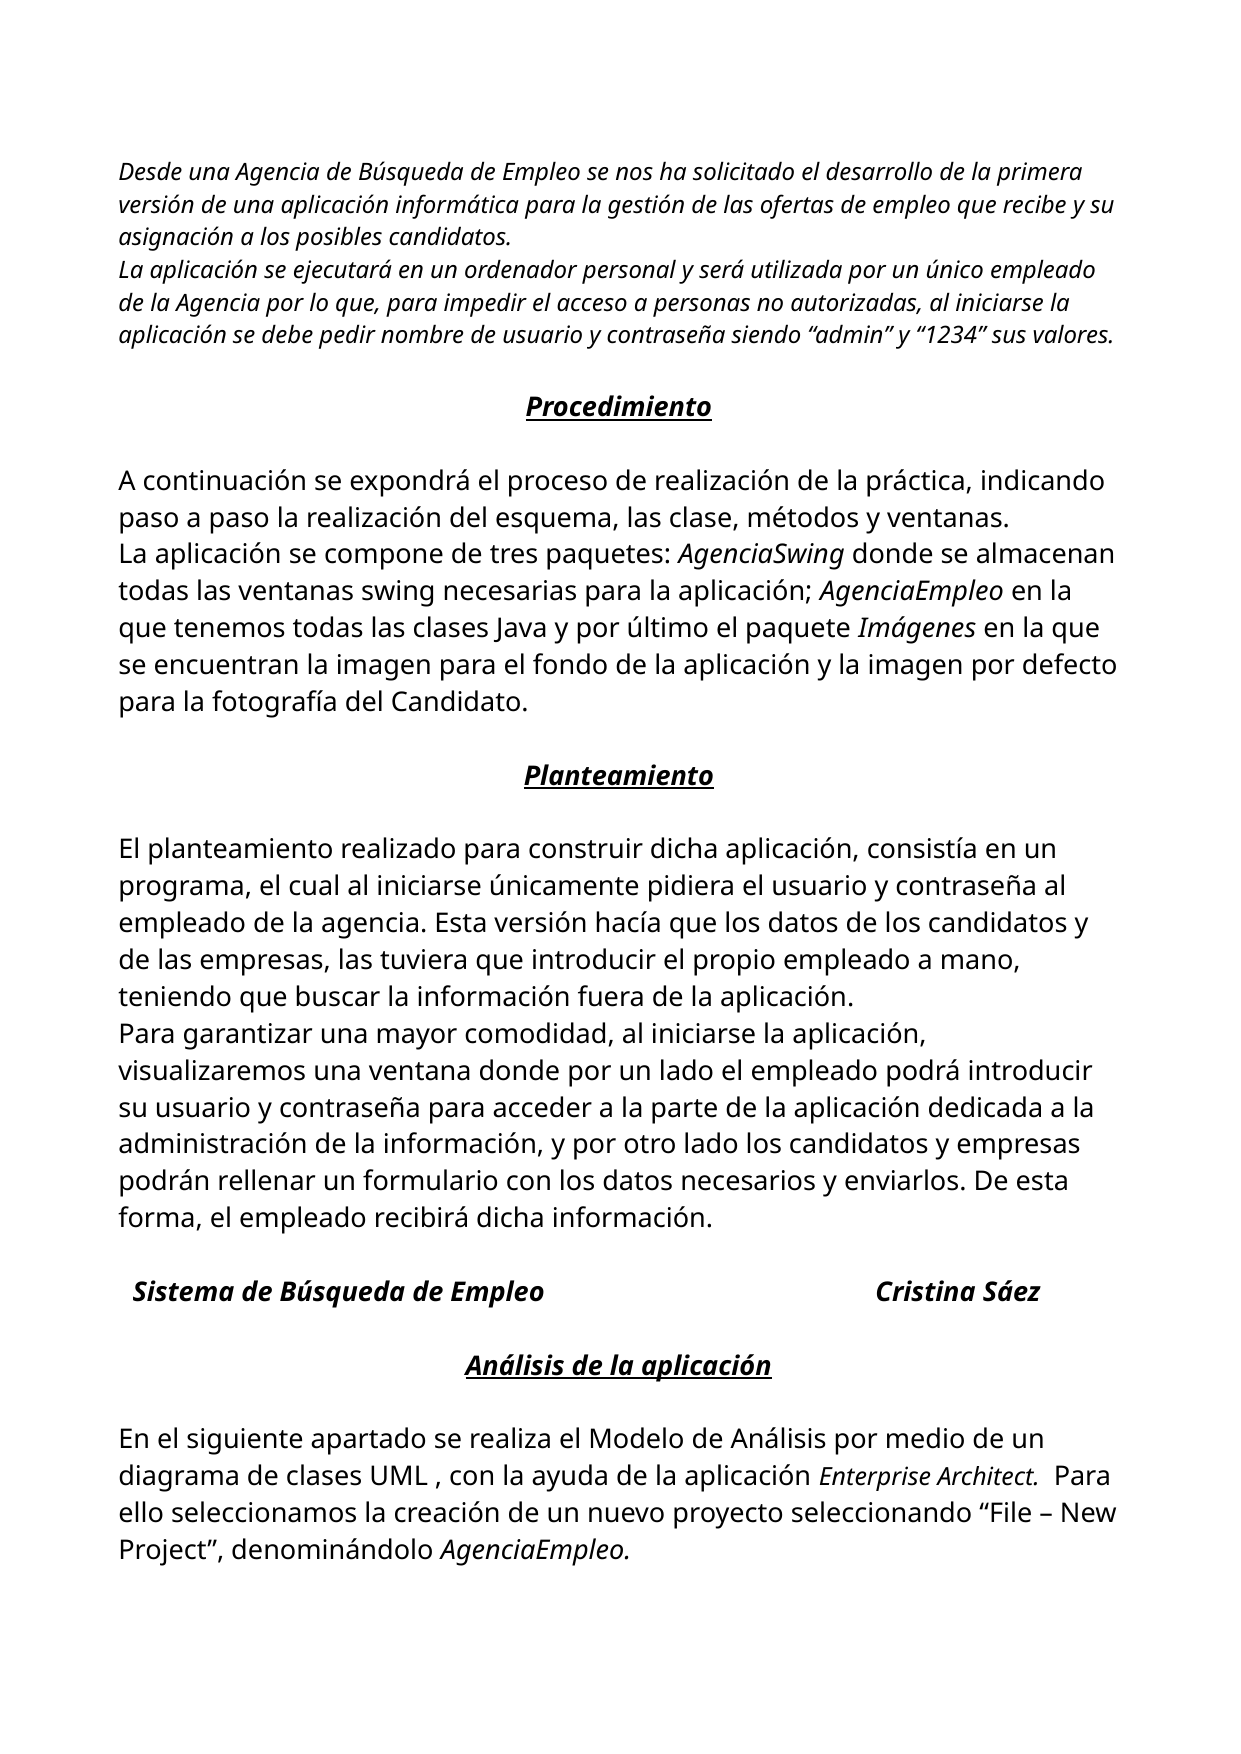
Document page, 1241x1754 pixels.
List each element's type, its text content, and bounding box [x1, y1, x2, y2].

text La aplicación se compone de tres paquetes: AgenciaSwing donde se almacenan todas las ventanas swing necesarias para la aplicación; AgenciaEmpleo en la que tenemos todas las clases Java y por último el paquete Imágenes en la que se encuentran la imagen para el fondo de la aplicación y la imagen por defecto para la fotografía del Candidato. [118, 535, 1122, 719]
text La aplicación se ejecutará en un ordenador personal y será utilizada por un único empleado de la Agencia por lo que, para impedir el acceso a personas no autorizadas, al iniciarse la aplicación se debe pedir nombre de usuario y contraseña siendo “admin” y “1234” sus valores. [118, 253, 1122, 351]
text Sistema de Búsqueda de Empleo Cristina Sáez [118, 1272, 1122, 1309]
text Planteamiento [118, 756, 1122, 793]
text Procedimiento [118, 387, 1122, 424]
text Desde una Agencia de Búsqueda de Empleo se nos ha solicitado el desarrollo de la primera versión de una aplicación informática para la gestión de las ofertas de empleo que recibe y su asignación a los posibles candidatos. [118, 155, 1122, 253]
text El planteamiento realizado para construir dicha aplicación, consistía en un programa, el cual al iniciarse únicamente pidiera el usuario y contraseña al empleado de la agencia. Esta versión hacía que los datos de los candidatos y de las empresas, las tuviera que introducir el propio empleado a mano, teniendo que buscar la información fuera de la aplicación. [118, 830, 1122, 1014]
text En el siguiente apartado se realiza el Modelo de Análisis por medio de un diagrama de clases UML , con la ayuda de la aplicación Enterprise Architect. Para ello seleccionamos la creación de un nuevo proyecto seleccionando “File – New Project”, denominándolo AgenciaEmpleo. [118, 1420, 1122, 1567]
text Para garantizar una mayor comodidad, al iniciarse la aplicación, visualizaremos una ventana donde por un lado el empleado podrá introducir su usuario y contraseña para acceder a la parte de la aplicación dedicada a la administración de la información, y por otro lado los candidatos y empresas podrán rellenar un formulario con los datos necesarios y enviarlos. De esta forma, el empleado recibirá dicha información. [118, 1014, 1122, 1236]
text A continuación se expondrá el proceso de realización de la práctica, indicando paso a paso la realización del esquema, las clase, métodos y ventanas. [118, 461, 1122, 535]
text Análisis de la aplicación [118, 1346, 1122, 1383]
